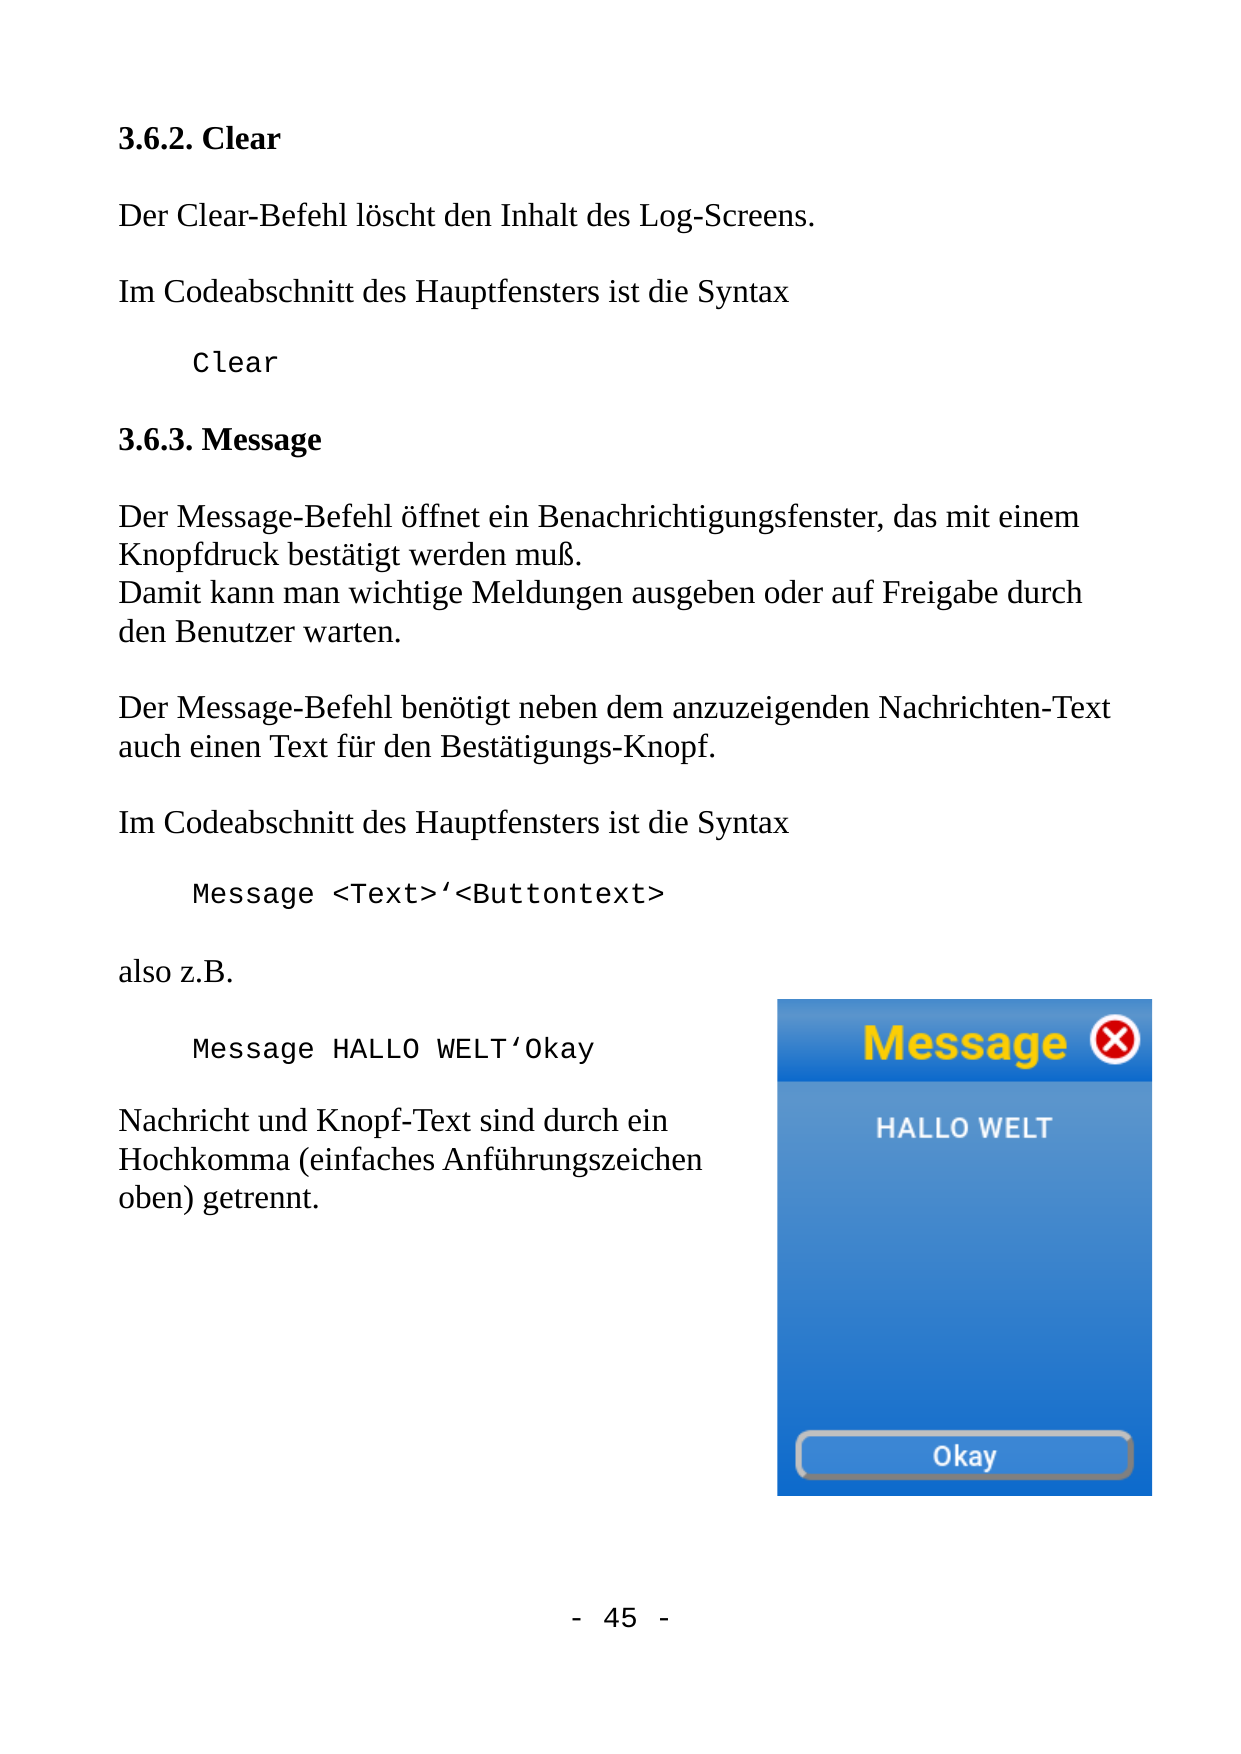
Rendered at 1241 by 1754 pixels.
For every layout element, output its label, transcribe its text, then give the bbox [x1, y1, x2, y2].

text Nachricht und Knopf-Text sind durch ein Hochkomma (einfaches Anführungszeichen oben) getrennt. [118, 1100, 777, 1215]
text Message HALLO WELT‘Okay [118, 1027, 777, 1067]
text 3.6.3. Message [118, 419, 1122, 458]
text Im Codeabschnitt des Hauptfensters ist die Syntax [118, 271, 1122, 310]
text Der Message-Befehl benötigt neben dem anzuzeigenden Nachrichten-Text auch einen Text für den Bestätigungs-Knopf. [118, 688, 1122, 764]
text Message <Text>‘<Buttontext> [118, 879, 1122, 912]
picture [777, 999, 1153, 1496]
text Clear [118, 348, 1122, 381]
text 3.6.2. Clear [118, 118, 1122, 156]
text also z.B. [118, 951, 1122, 989]
text Der Clear-Befehl löscht den Inhalt des Log-Screens. [118, 195, 1122, 233]
text Im Codeabschnitt des Hauptfensters ist die Syntax [118, 803, 1122, 841]
text Damit kann man wichtige Meldungen ausgeben oder auf Freigabe durch den Benutzer warten. [118, 573, 1122, 649]
text Der Message-Befehl öffnet ein Benachrichtigungsfenster, das mit einem Knopfdruck bestätigt werden muß. [118, 496, 1122, 573]
